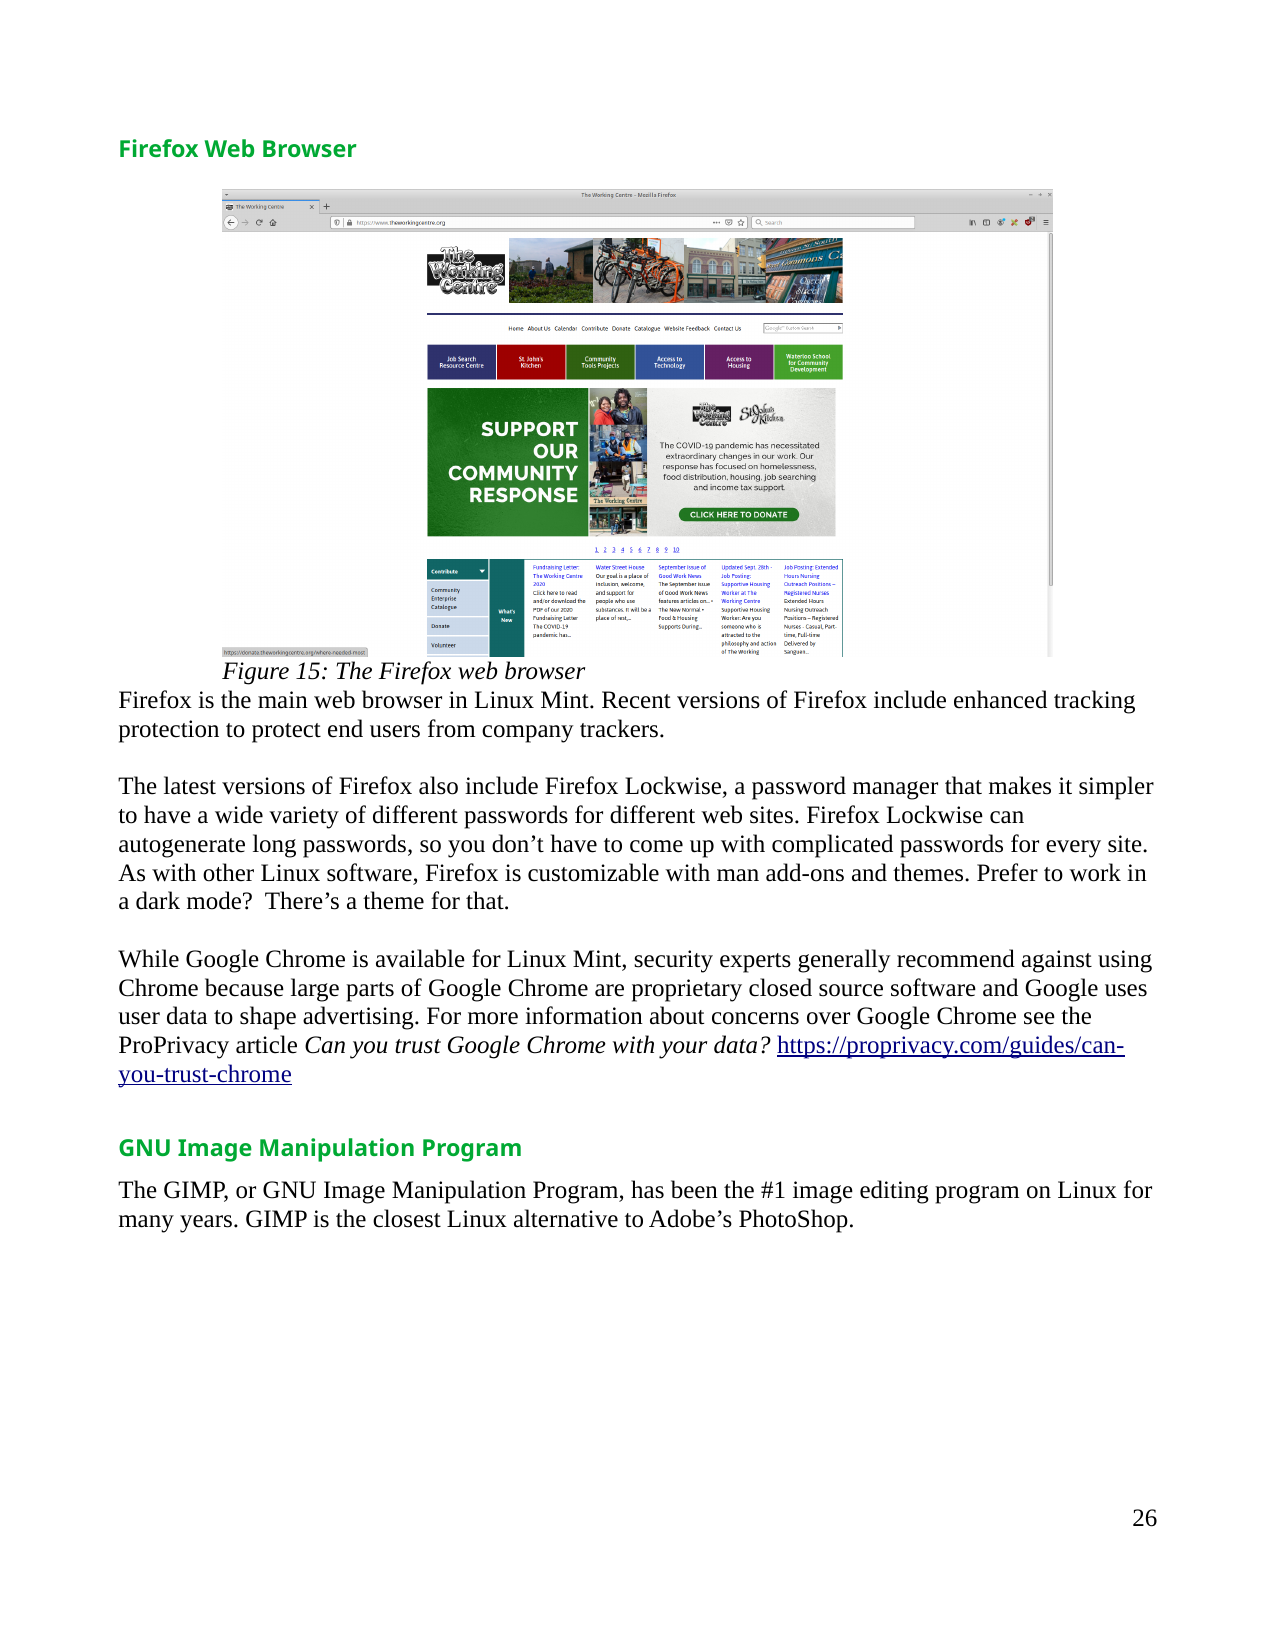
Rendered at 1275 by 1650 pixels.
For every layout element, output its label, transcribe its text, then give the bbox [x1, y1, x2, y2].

subtitle GNU Image Manipulation Program [118, 1131, 1157, 1163]
text As with other Linux software, Firefox is customizable with man add-ons and themes. Prefer to work in a dark mode? There’s a theme for that. [118, 858, 1157, 915]
text The GIMP, or GNU Image Manipulation Program, has been the #1 image editing program on Linux for many years. GIMP is the closest Linux alternative to Adobe’s PhotoShop. [118, 1175, 1157, 1233]
text While Google Chrome is available for Linux Mint, security experts generally recommend against using Chrome because large parts of Google Chrome are proprietary closed source software and Google uses user data to shape advertising. For more information about concerns over Google Chrome see the ProPrivacy article Can you trust Google Chrome with your data? https://proprivacy.com/guides/can-you-trust-chrome [118, 944, 1157, 1088]
text Figure 15: The Firefox web browser [222, 657, 1053, 685]
picture [222, 189, 1053, 657]
subtitle Firefox Web Browser [118, 133, 1157, 164]
text Firefox is the main web browser in Linux Mint. Recent versions of Firefox include enhanced tracking protection to protect end users from company trackers. [118, 177, 1157, 743]
text The latest versions of Firefox also include Firefox Lockwise, a password manager that makes it simpler to have a wide variety of different passwords for different web sites. Firefox Lockwise can autogenerate long passwords, so you don’t have to come up with complicated passwords for every site. [118, 771, 1157, 858]
